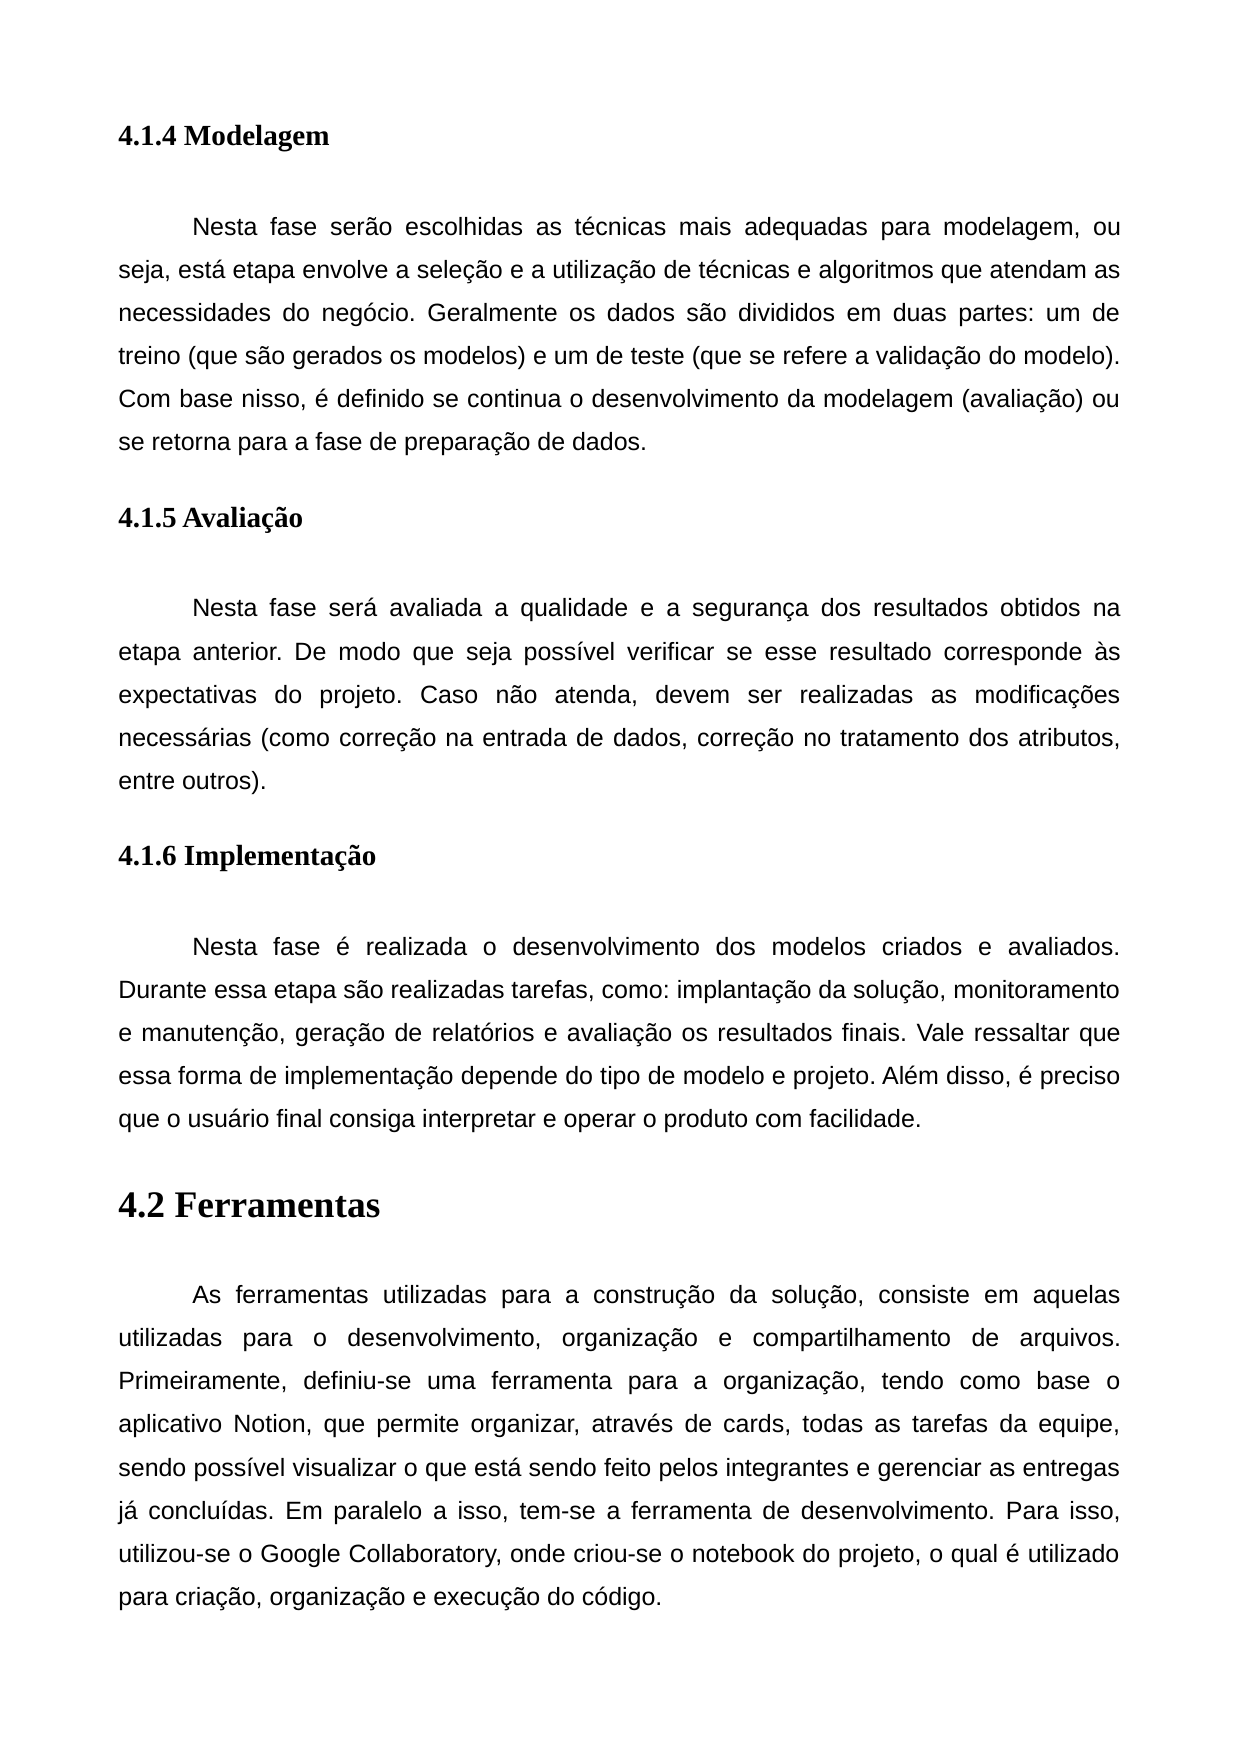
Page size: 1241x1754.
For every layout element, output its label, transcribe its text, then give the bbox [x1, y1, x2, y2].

subtitle 4.1.5 Avaliação [118, 500, 1122, 533]
text Nesta fase é realizada o desenvolvimento dos modelos criados e avaliados. Durante essa etapa são realizadas tarefas, como: implantação da solução, monitoramento e manutenção, geração de relatórios e avaliação os resultados finais. Vale ressaltar que essa forma de implementação depende do tipo de modelo e projeto. Além disso, é preciso que o usuário final consiga interpretar e operar o produto com facilidade. [118, 932, 1122, 1133]
text Nesta fase serão escolhidas as técnicas mais adequadas para modelagem, ou seja, está etapa envolve a seleção e a utilização de técnicas e algoritmos que atendam as necessidades do negócio. Geralmente os dados são divididos em duas partes: um de treino (que são gerados os modelos) e um de teste (que se refere a validação do modelo). Com base nisso, é definido se continua o desenvolvimento da modelagem (avaliação) ou se retorna para a fase de preparação de dados. [118, 212, 1122, 456]
subtitle 4.1.6 Implementação [118, 838, 1122, 872]
text As ferramentas utilizadas para a construção da solução, consiste em aquelas utilizadas para o desenvolvimento, organização e compartilhamento de arquivos. Primeiramente, definiu-se uma ferramenta para a organização, tendo como base o aplicativo Notion, que permite organizar, através de cards, todas as tarefas da equipe, sendo possível visualizar o que está sendo feito pelos integrantes e gerenciar as entregas já concluídas. Em paralelo a isso, tem-se a ferramenta de desenvolvimento. Para isso, utilizou-se o Google Collaboratory, onde criou-se o notebook do projeto, o qual é utilizado para criação, organização e execução do código. [118, 1280, 1122, 1611]
subtitle 4.1.4 Modelagem [118, 118, 1122, 152]
subtitle 4.2 Ferramentas [118, 1183, 1122, 1226]
text Nesta fase será avaliada a qualidade e a segurança dos resultados obtidos na etapa anterior. De modo que seja possível verificar se esse resultado corresponde às expectativas do projeto. Caso não atenda, devem ser realizadas as modificações necessárias (como correção na entrada de dados, correção no tratamento dos atributos, entre outros). [118, 593, 1122, 794]
